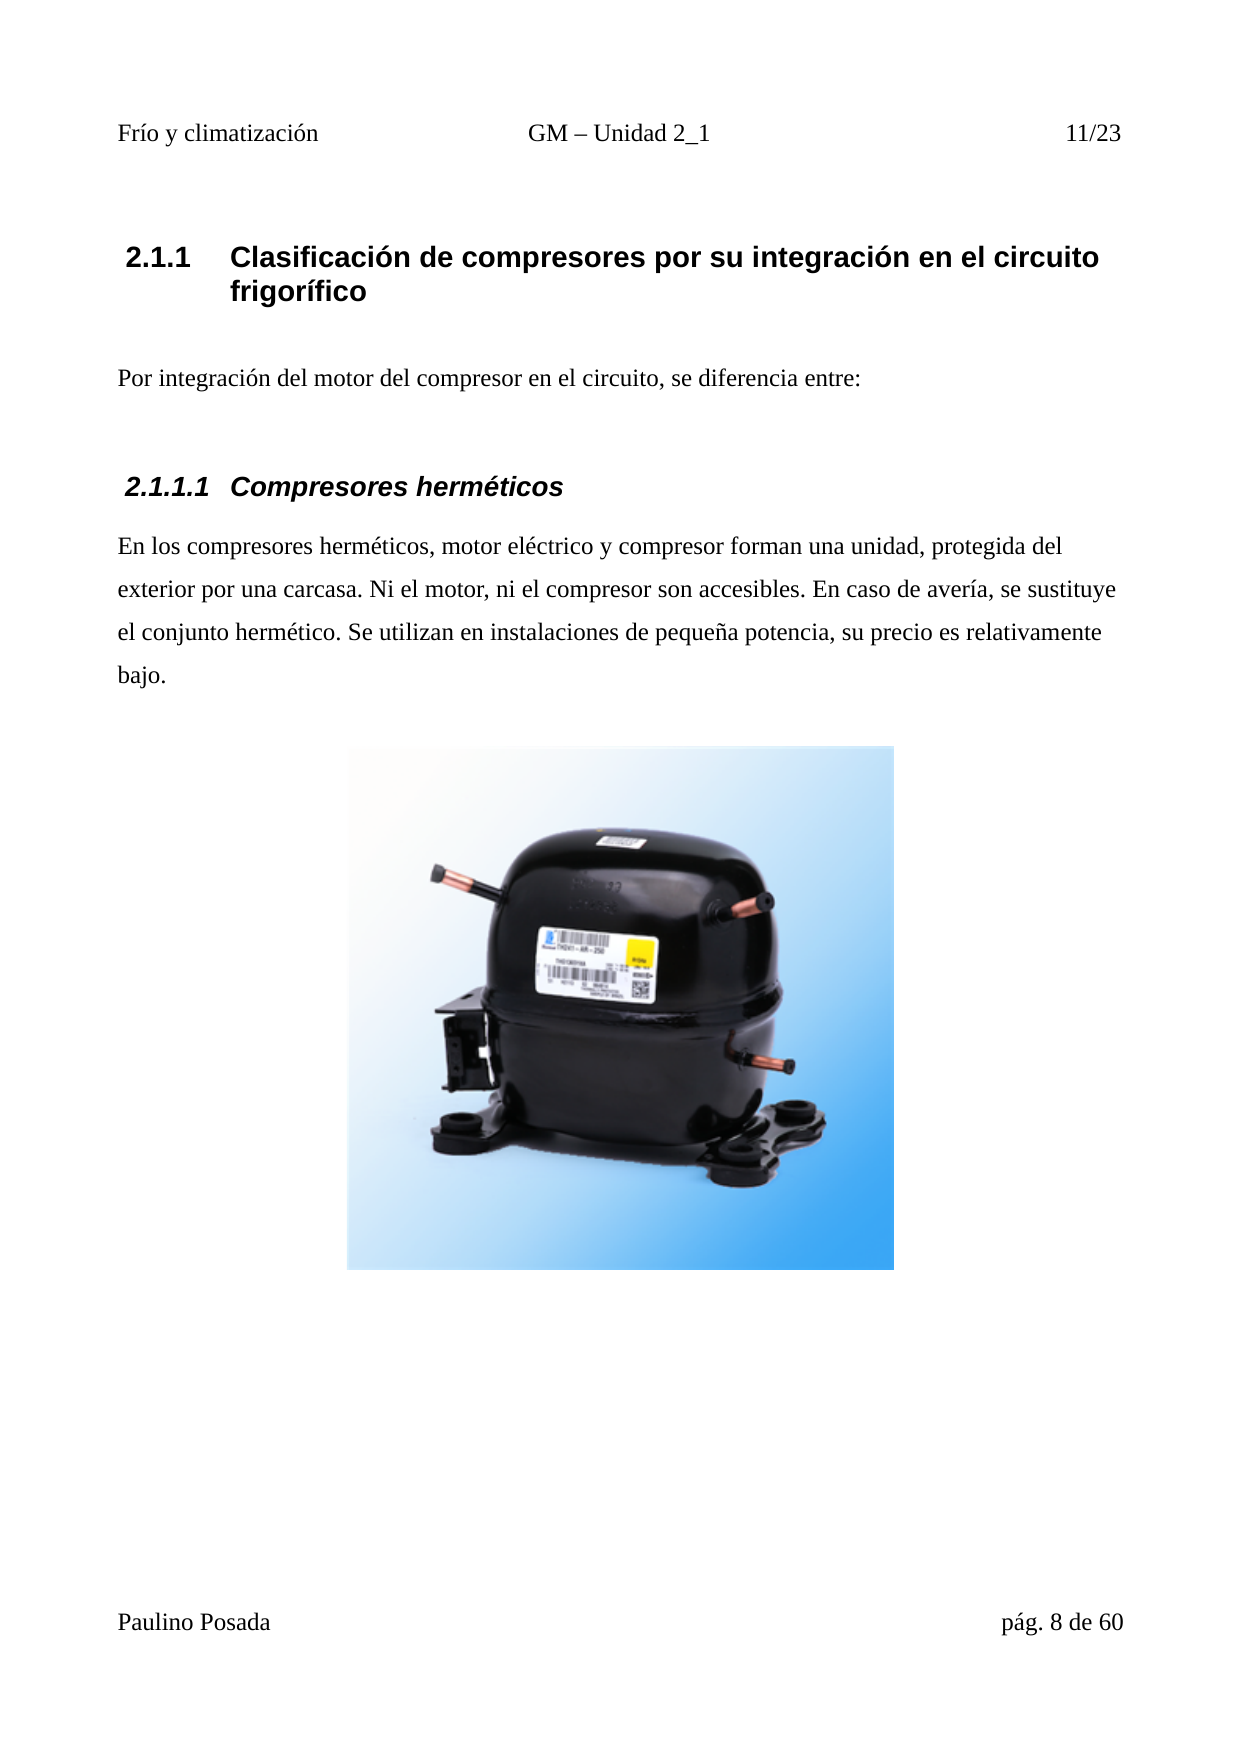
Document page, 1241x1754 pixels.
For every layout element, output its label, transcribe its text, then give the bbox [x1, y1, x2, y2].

subtitle Clasificación de compresores por su integración en el circuito frigorífico [117, 240, 1123, 308]
text Por integración del motor del compresor en el circuito, se diferencia entre: [117, 363, 1123, 392]
text En los compresores herméticos, motor eléctrico y compresor forman una unidad, protegida del exterior por una carcasa. Ni el motor, ni el compresor son accesibles. En caso de avería, se sustituye el conjunto hermético. Se utilizan en instalaciones de pequeña potencia, su precio es relativamente bajo. [117, 531, 1123, 689]
picture [346, 746, 894, 1270]
subtitle Compresores herméticos [117, 471, 1123, 502]
